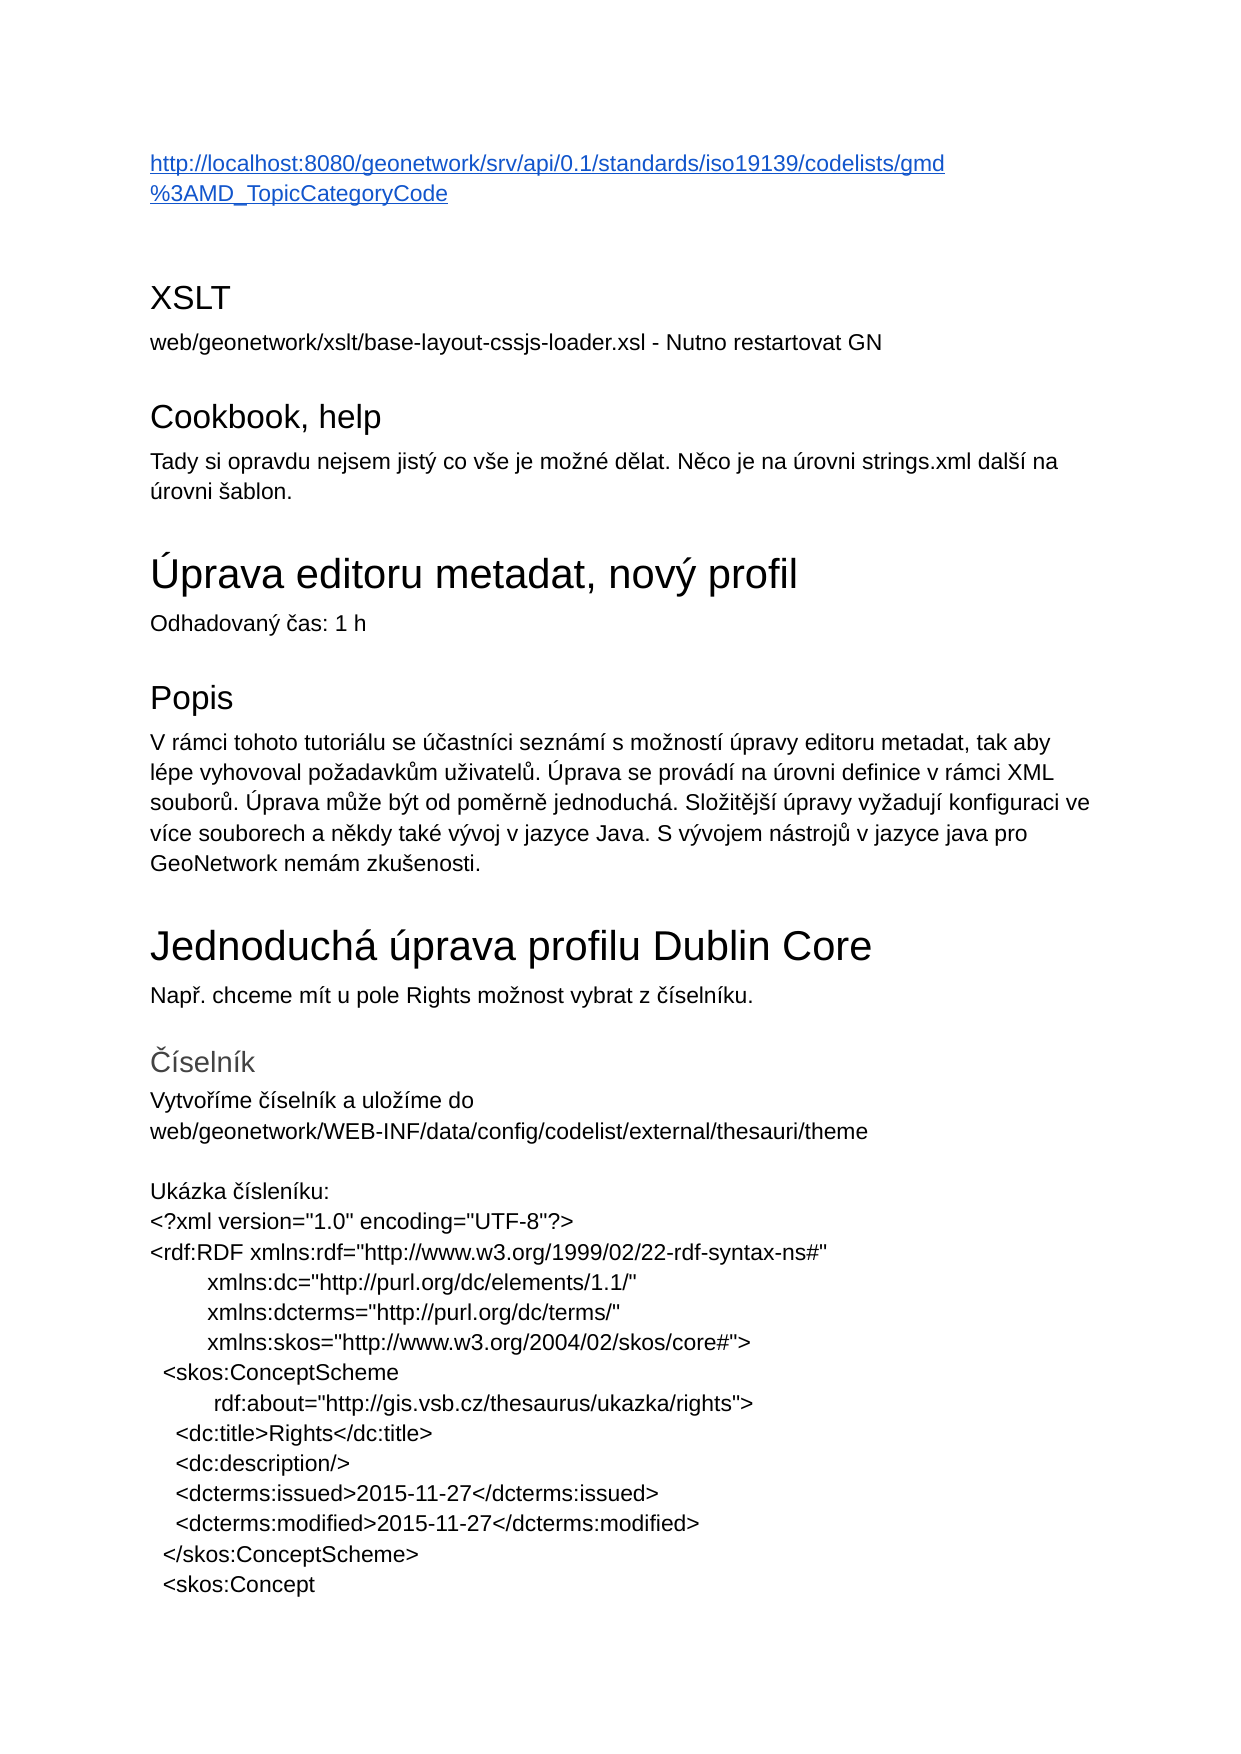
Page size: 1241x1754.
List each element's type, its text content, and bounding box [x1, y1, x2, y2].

text Např. chceme mít u pole Rights možnost vybrat z číselníku. [150, 982, 1090, 1008]
subtitle XSLT [150, 278, 1090, 317]
text V rámci tohoto tutoriálu se účastníci seznámí s možností úpravy editoru metadat, tak aby lépe vyhovoval požadavkům uživatelů. Úprava se provádí na úrovni definice v rámci XML souborů. Úprava může být od poměrně jednoduchá. Složitější úpravy vyžadují konfiguraci ve více souborech a někdy také vývoj v jazyce Java. S vývojem nástrojů v jazyce java pro GeoNetwork nemám zkušenosti. [150, 729, 1090, 876]
subtitle Jednoduchá úprava profilu Dublin Core [150, 922, 1090, 969]
text Odhadovaný čas: 1 h [150, 610, 1090, 637]
text <?xml version="1.0" encoding="UTF-8"?> <rdf:RDF xmlns:rdf="http://www.w3.org/1999/02/22-rdf-syntax-ns#" xmlns:dc="http://purl.org/dc/elements/1.1/" xmlns:dcterms="http://purl.org/dc/terms/" xmlns:skos="http://www.w3.org/2004/02/skos/core#"> <skos:ConceptScheme rdf:about="http://gis.vsb.cz/thesaurus/ukazka/rights"> <dc:title>Rights</dc:title> <dc:description/> <dcterms:issued>2015-11-27</dcterms:issued> <dcterms:modified>2015-11-27</dcterms:modified> </skos:ConceptScheme> <skos:Concept [150, 1208, 1090, 1597]
subtitle Číselník [150, 1046, 1090, 1079]
subtitle Popis [150, 678, 1090, 716]
text http://localhost:8080/geonetwork/srv/api/0.1/standards/iso19139/codelists/gmd%3AMD_TopicCategoryCode [150, 150, 1090, 207]
text web/geonetwork/xslt/base-layout-cssjs-loader.xsl - Nutno restartovat GN [150, 329, 1090, 355]
subtitle Úprava editoru metadat, nový profil [150, 550, 1090, 598]
text Tady si opravdu nejsem jistý co vše je možné dělat. Něco je na úrovni strings.xml další na úrovni šablon. [150, 448, 1090, 504]
subtitle Cookbook, help [150, 397, 1090, 435]
text Vytvoříme číselník a uložíme do web/geonetwork/WEB-INF/data/config/codelist/external/thesauri/theme [150, 1087, 1090, 1144]
text Ukázka čísleníku: [150, 1178, 1090, 1204]
